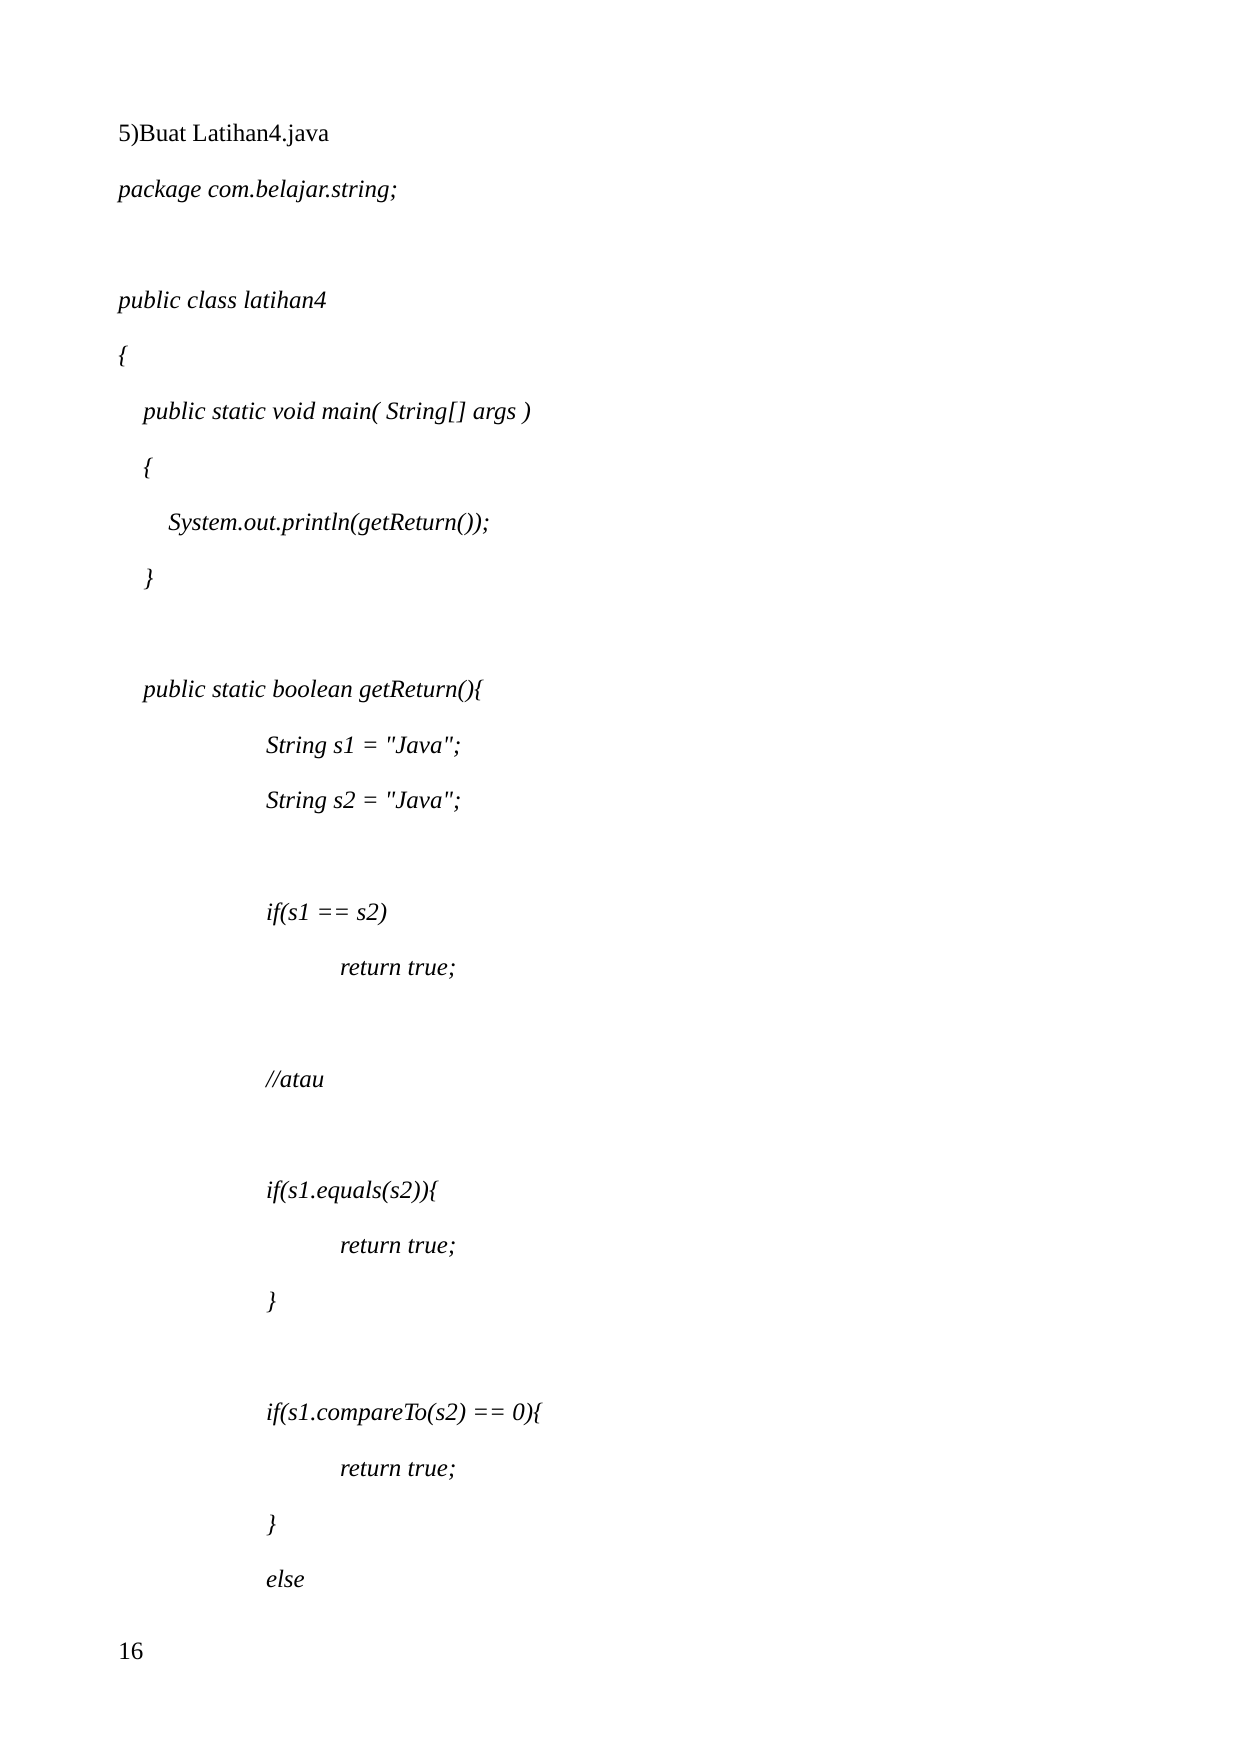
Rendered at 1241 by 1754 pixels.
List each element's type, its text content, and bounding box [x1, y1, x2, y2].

text return true; [118, 1453, 1122, 1482]
text { [118, 452, 1122, 481]
text System.out.println(getReturn()); [118, 507, 1122, 536]
text //atau [118, 1064, 1122, 1092]
text } [118, 563, 1122, 592]
text public class latihan4 [118, 285, 1122, 314]
text public static boolean getReturn(){ [118, 674, 1122, 703]
text if(s1.equals(s2)){ [118, 1175, 1122, 1204]
text else [118, 1564, 1122, 1593]
text if(s1 == s2) [118, 897, 1122, 926]
text package com.belajar.string; [118, 174, 1122, 202]
text String s2 = "Java"; [118, 786, 1122, 814]
text } [118, 1286, 1122, 1315]
text return true; [118, 952, 1122, 981]
text if(s1.compareTo(s2) == 0){ [118, 1397, 1122, 1426]
text String s1 = "Java"; [118, 730, 1122, 759]
text public static void main( String[] args ) [118, 396, 1122, 425]
text } [118, 1509, 1122, 1537]
text return true; [118, 1231, 1122, 1259]
text { [118, 341, 1122, 369]
list Buat Latihan4.java [118, 118, 1122, 147]
